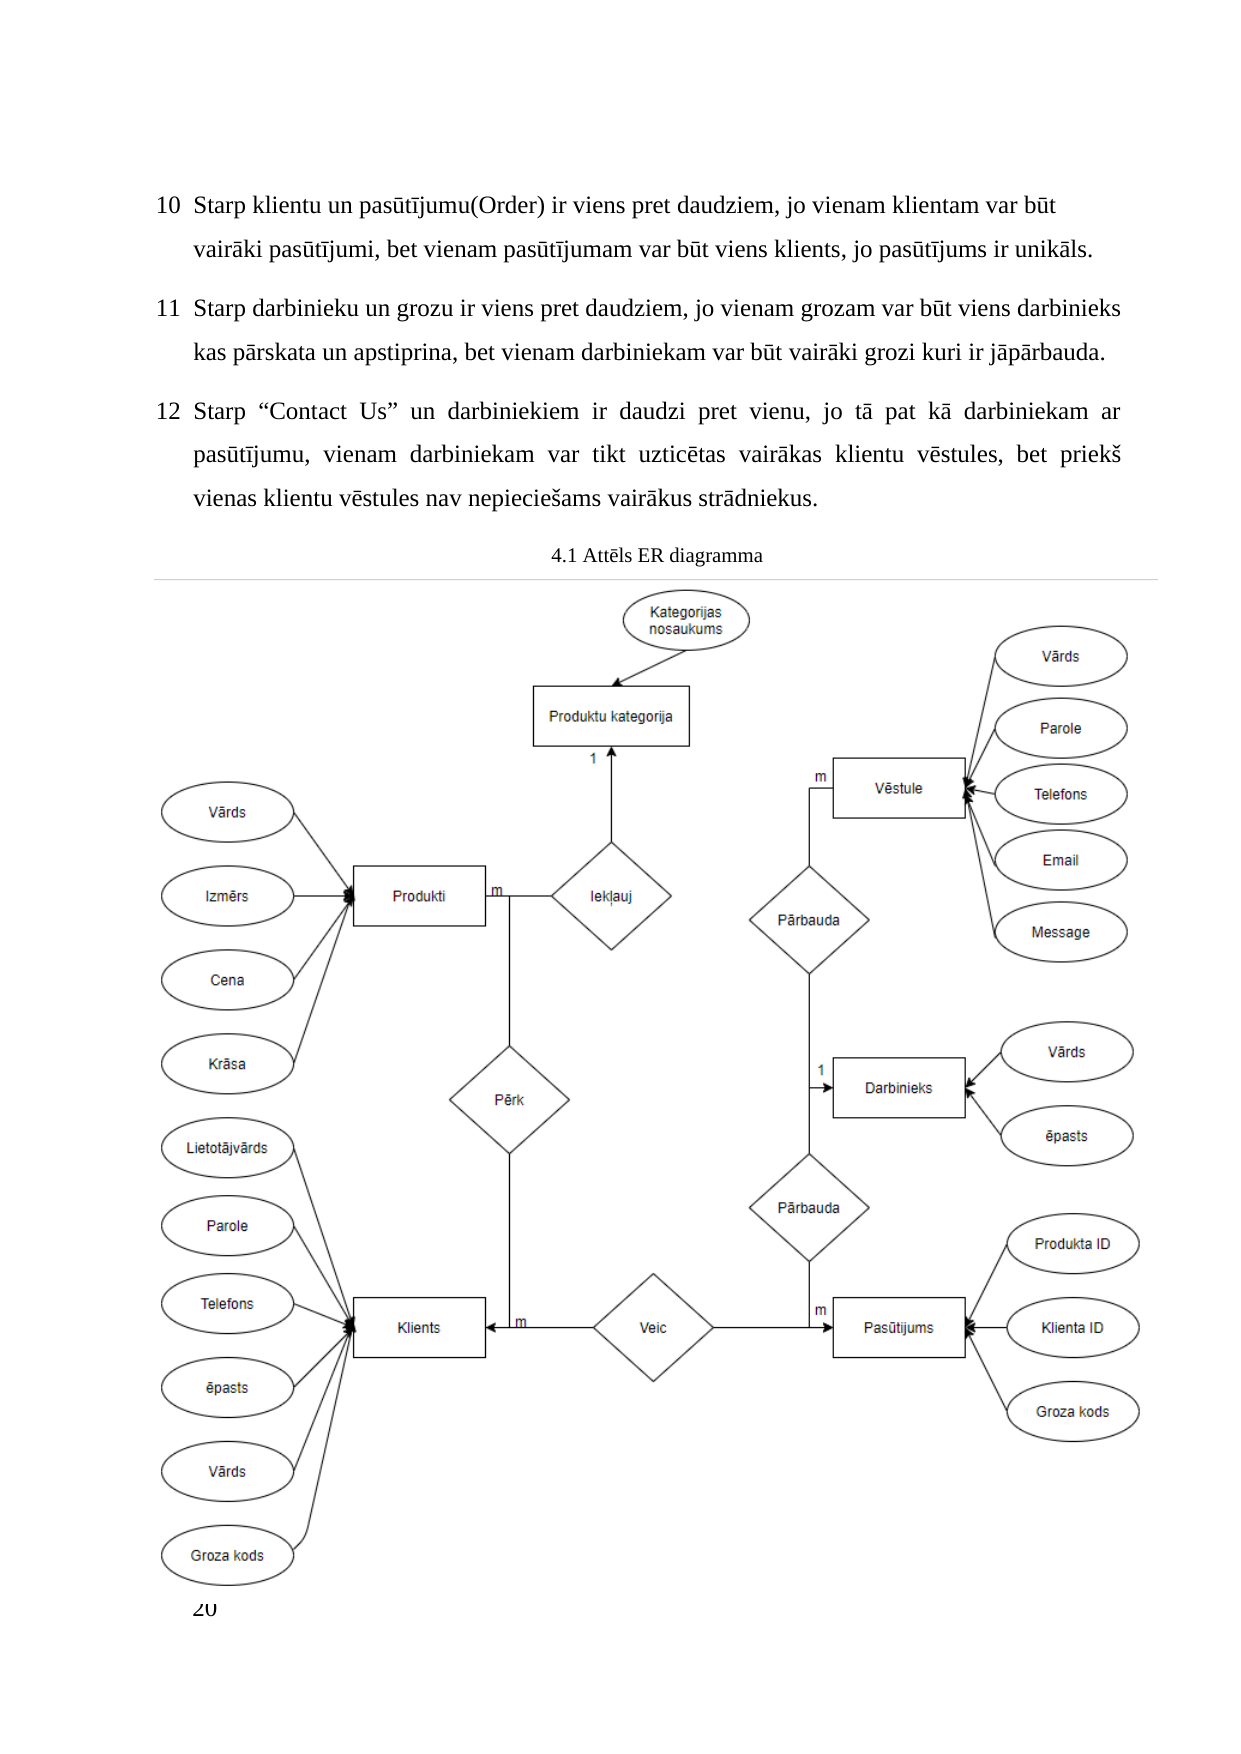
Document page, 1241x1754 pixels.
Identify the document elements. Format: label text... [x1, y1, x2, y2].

picture [154, 579, 1158, 1604]
text 4.1 Attēls ER diagramma [118, 542, 1122, 567]
list Starp darbinieku un grozu ir viens pret daudziem, jo vienam grozam var būt viens darbinieks kas pārskata un apstiprina, bet vienam darbiniekam var būt vairāki grozi kuri ir jāpārbauda. [156, 293, 1122, 365]
list Starp “Contact Us” un darbiniekiem ir daudzi pret vienu, jo tā pat kā darbiniekam ar pasūtījumu, vienam darbiniekam var tikt uzticētas vairākas klientu vēstules, bet priekš vienas klientu vēstules nav nepieciešams vairākus strādniekus. [156, 396, 1122, 511]
list Starp klientu un pasūtījumu(Order) ir viens pret daudziem, jo vienam klientam var būt vairāki pasūtījumi, bet vienam pasūtījumam var būt viens klients, jo pasūtījums ir unikāls. [156, 191, 1122, 262]
